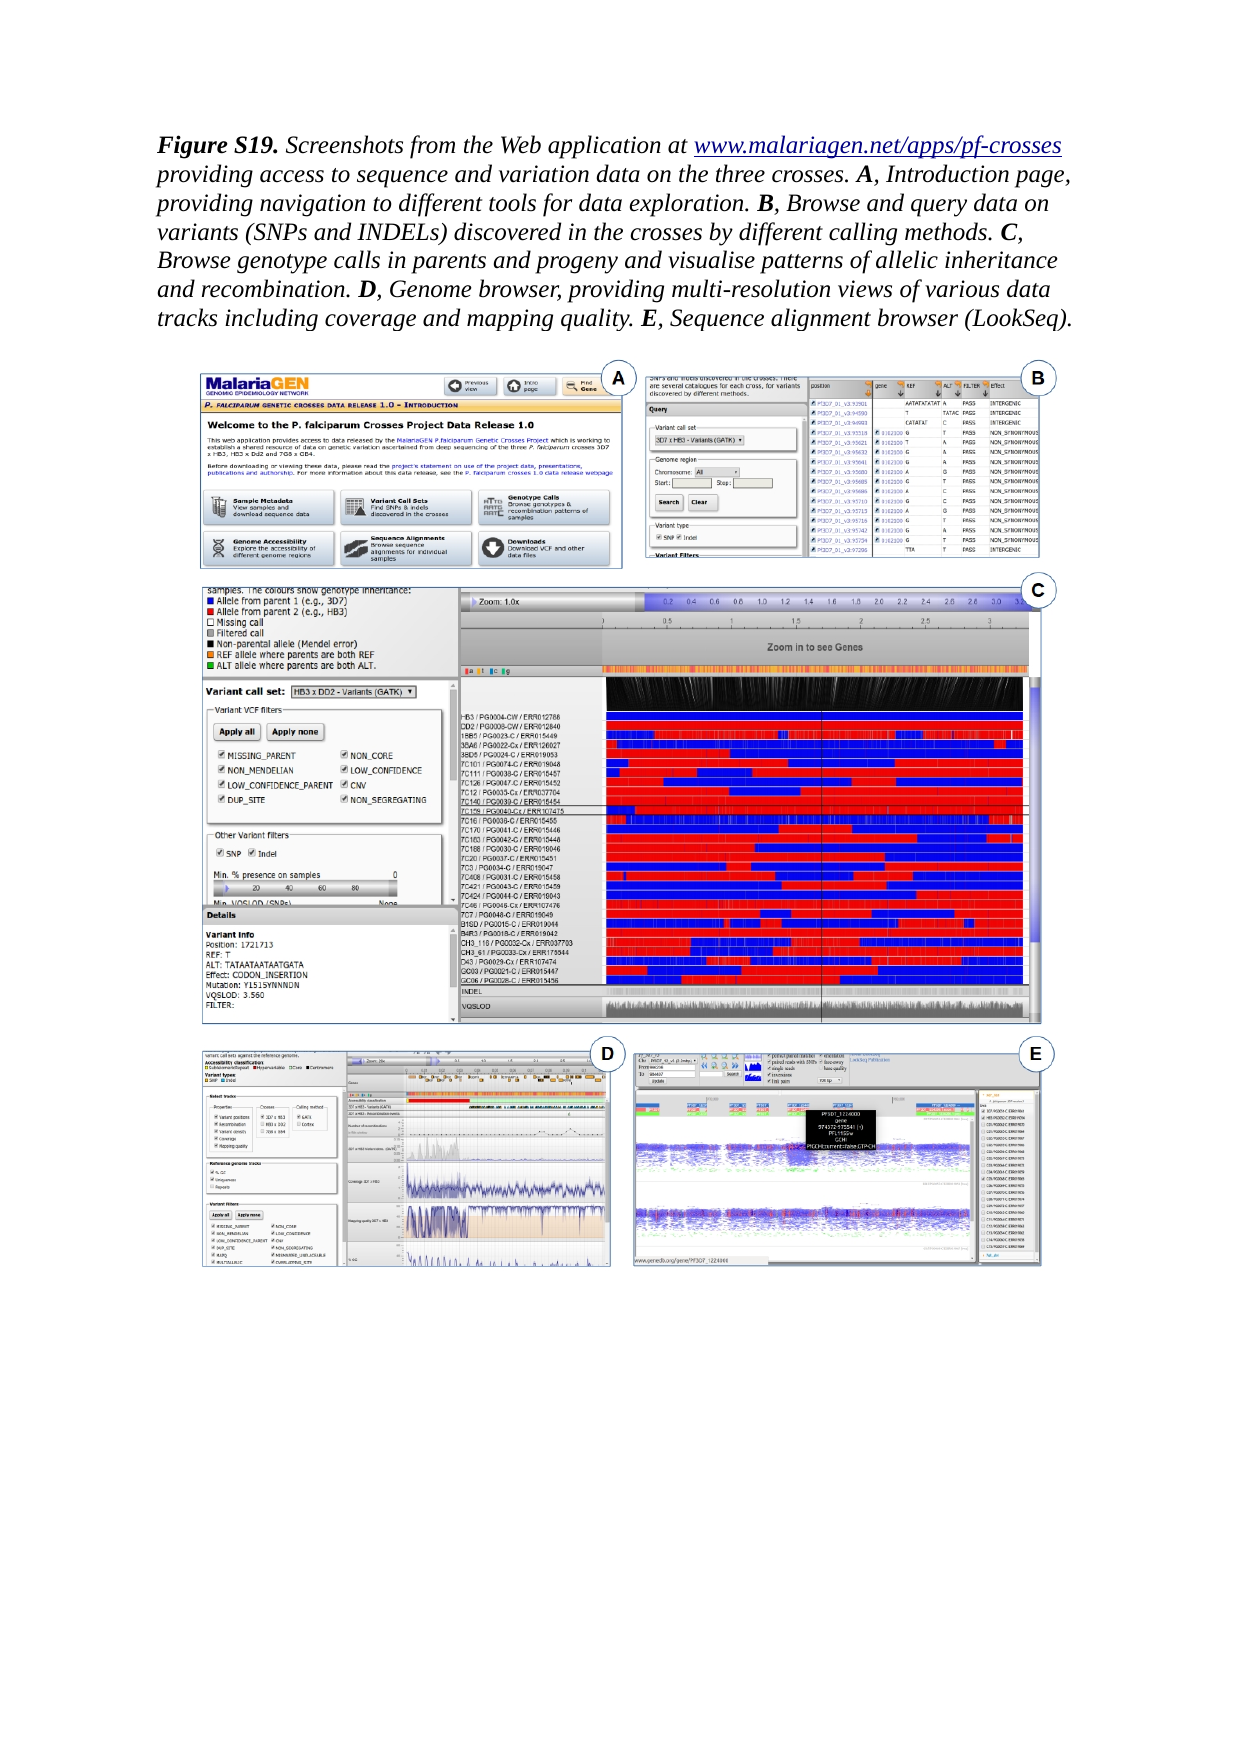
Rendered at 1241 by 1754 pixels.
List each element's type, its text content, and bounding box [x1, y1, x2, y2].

text Figure S19. Screenshots from the Web application at www.malariagen.net/apps/pf-crosses providing access to sequence and variation data on the three crosses. A, Introduction page, providing navigation to different tools for data exploration. B, Browse and query data on variants (SNPs and INDELs) discovered in the crosses by different calling methods. C, Browse genotype calls in parents and progeny and visualise patterns of allelic inheritance and recombination. D, Genome browser, providing multi-resolution views of various data tracks including coverage and mapping quality. E, Sequence alignment browser (LookSeq). [157, 131, 1083, 331]
picture [156, 331, 1084, 1303]
